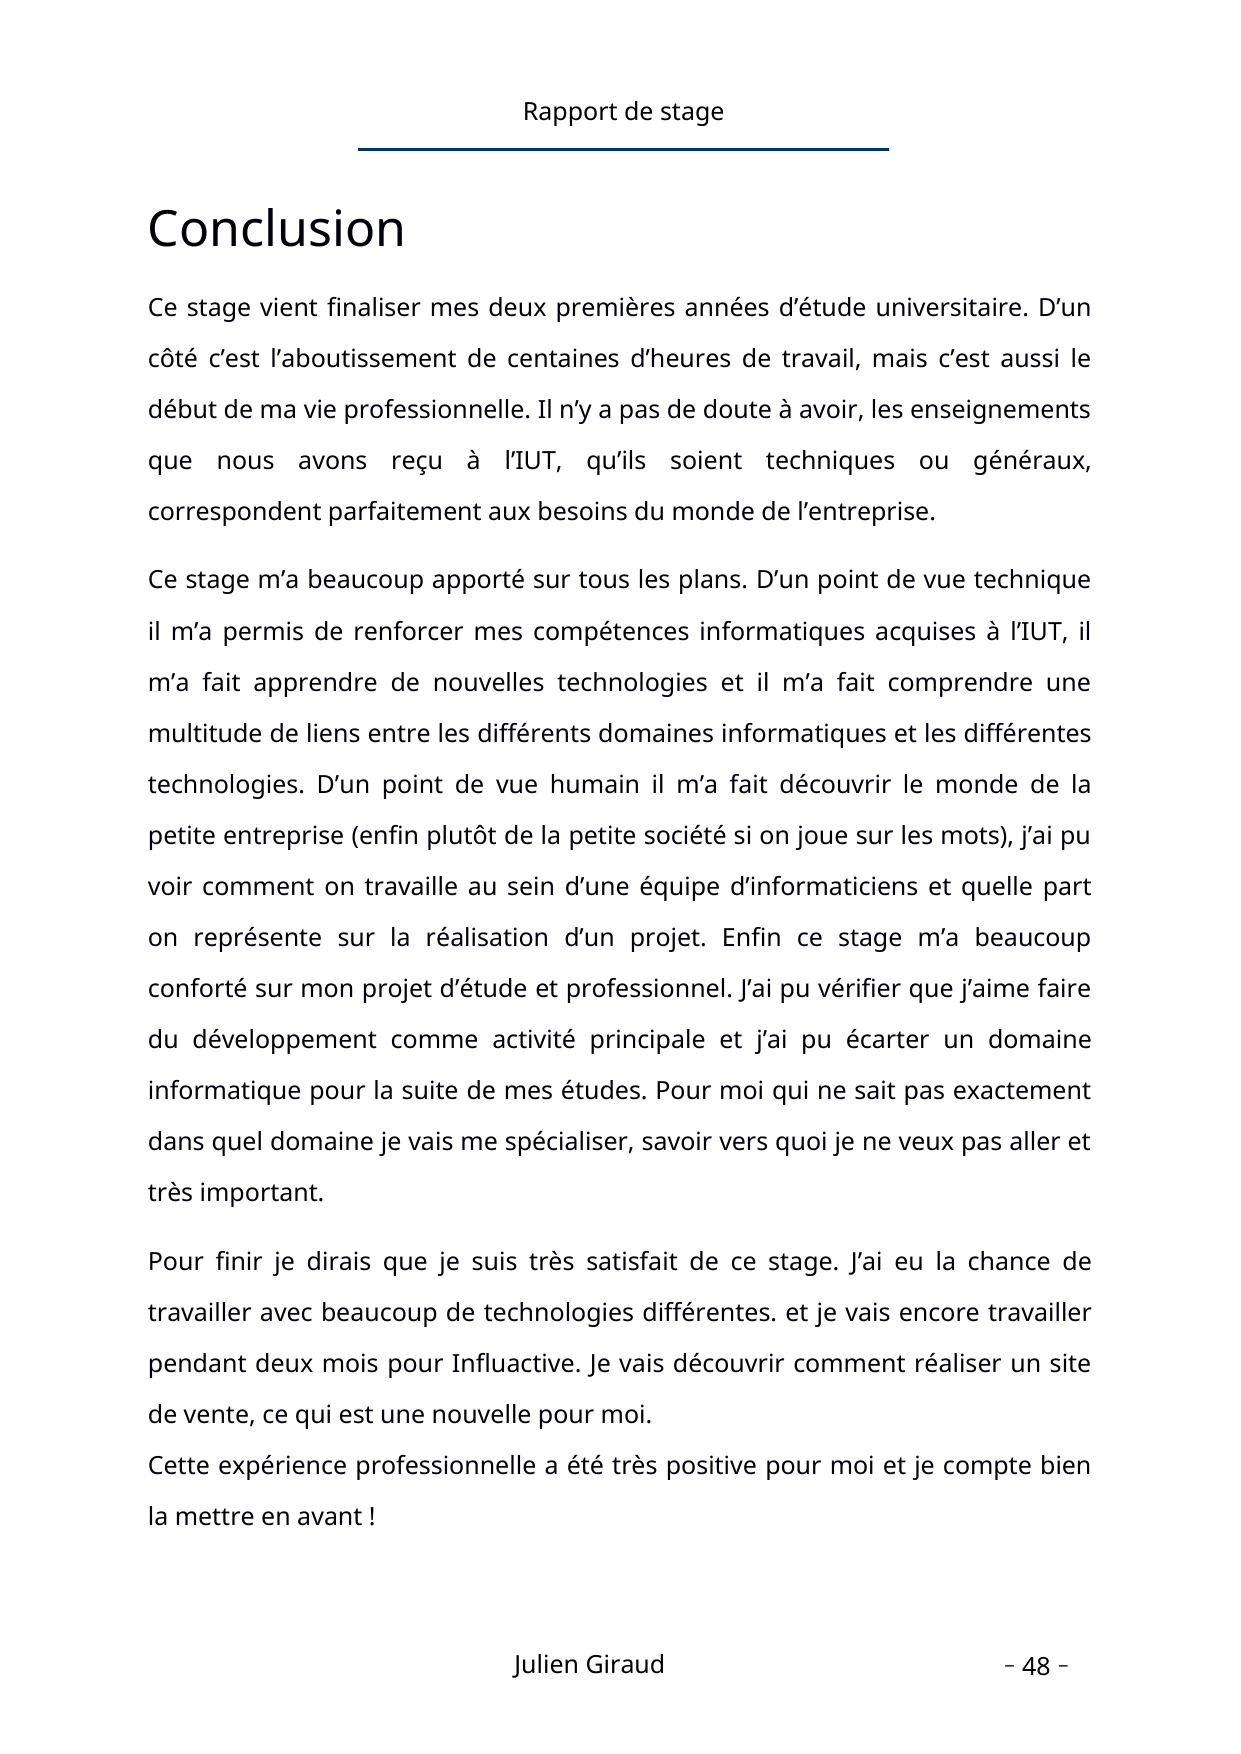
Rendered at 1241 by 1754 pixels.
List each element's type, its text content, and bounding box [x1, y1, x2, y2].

text Ce stage m’a beaucoup apporté sur tous les plans. D’un point de vue technique il m’a permis de renforcer mes compétences informatiques acquises à l’IUT, il m’a fait apprendre de nouvelles technologies et il m’a fait comprendre une multitude de liens entre les différents domaines informatiques et les différentes technologies. D’un point de vue humain il m’a fait découvrir le monde de la petite entreprise (enfin plutôt de la petite société si on joue sur les mots), j’ai pu voir comment on travaille au sein d’une équipe d’informaticiens et quelle part on représente sur la réalisation d’un projet. Enfin ce stage m’a beaucoup conforté sur mon projet d’étude et professionnel. J’ai pu vérifier que j’aime faire du développement comme activité principale et j’ai pu écarter un domaine informatique pour la suite de mes études. Pour moi qui ne sait pas exactement dans quel domaine je vais me spécialiser, savoir vers quoi je ne veux pas aller et très important. [148, 562, 1093, 1209]
text Pour finir je dirais que je suis très satisfait de ce stage. J’ai eu la chance de travailler avec beaucoup de technologies différentes. et je vais encore travailler pendant deux mois pour Influactive. Je vais découvrir comment réaliser un site de vente, ce qui est une nouvelle pour moi. [148, 1243, 1093, 1431]
text Ce stage vient finaliser mes deux premières années d’étude universitaire. D’un côté c’est l’aboutissement de centaines d’heures de travail, mais c’est aussi le début de ma vie professionnelle. Il n’y a pas de doute à avoir, les enseignements que nous avons reçu à l’IUT, qu’ils soient techniques ou généraux, correspondent parfaitement aux besoins du monde de l’entreprise. [148, 289, 1093, 527]
subtitle Conclusion [148, 193, 1093, 261]
text Cette expérience professionnelle a été très positive pour moi et je compte bien la mettre en avant ! [148, 1447, 1093, 1533]
